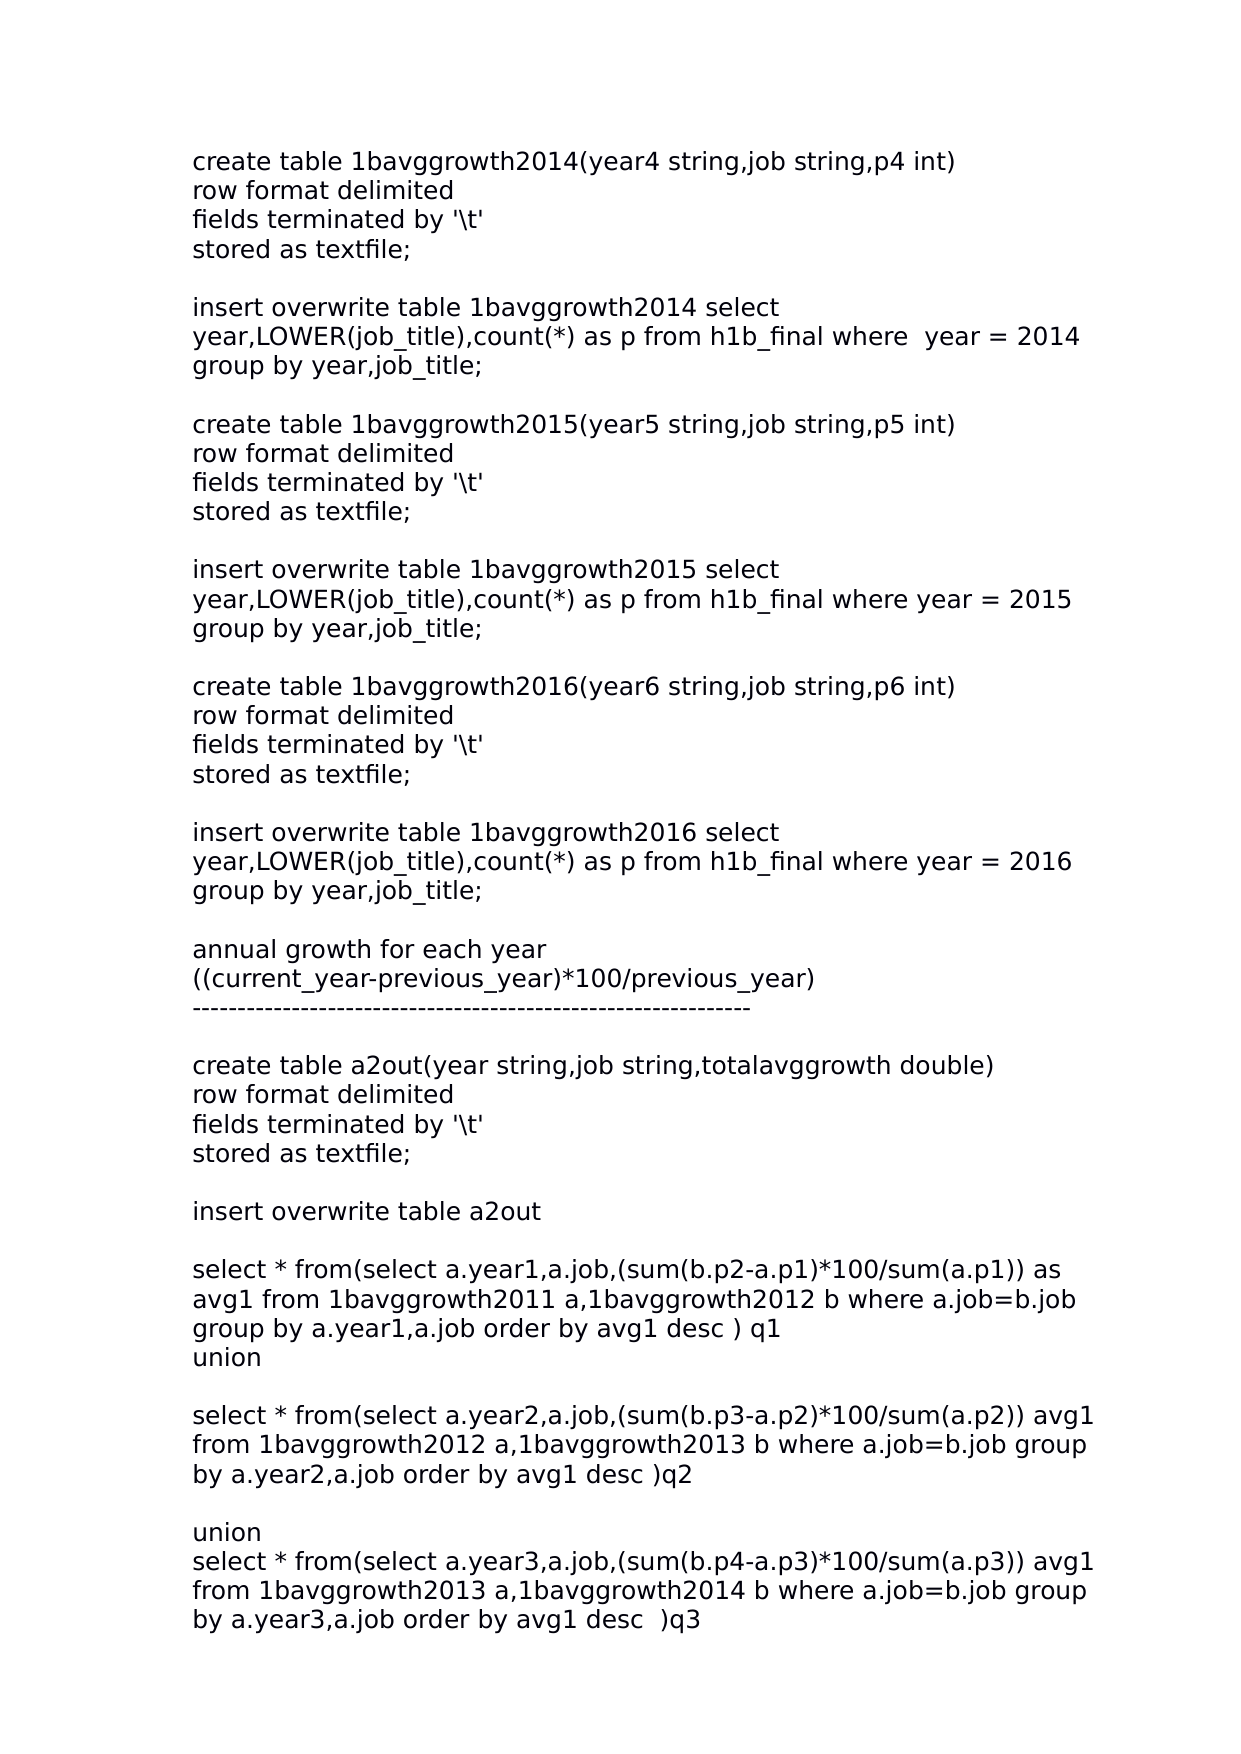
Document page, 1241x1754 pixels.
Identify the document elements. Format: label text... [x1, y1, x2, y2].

text insert overwrite table 1bavggrowth2014 select year,LOWER(job_title),count(*) as p from h1b_final where year = 2014 group by year,job_title; [192, 293, 1122, 381]
text create table 1bavggrowth2014(year4 string,job string,p4 int) [192, 147, 1122, 176]
text annual growth for each year ((current_year-previous_year)*100/previous_year) [192, 935, 1122, 993]
text union [192, 1343, 1122, 1372]
text select * from(select a.year1,a.job,(sum(b.p2-a.p1)*100/sum(a.p1)) as avg1 from 1bavggrowth2011 a,1bavggrowth2012 b where a.job=b.job group by a.year1,a.job order by avg1 desc ) q1 [192, 1256, 1122, 1343]
text stored as textfile; [192, 1139, 1122, 1168]
text stored as textfile; [192, 235, 1122, 264]
text row format delimited [192, 1081, 1122, 1110]
text insert overwrite table 1bavggrowth2016 select year,LOWER(job_title),count(*) as p from h1b_final where year = 2016 group by year,job_title; [192, 818, 1122, 906]
text row format delimited [192, 176, 1122, 206]
text fields terminated by '\t' [192, 731, 1122, 760]
text fields terminated by '\t' [192, 1110, 1122, 1139]
text -------------------------------------------------------------- [192, 993, 1122, 1022]
text fields terminated by '\t' [192, 206, 1122, 235]
text insert overwrite table 1bavggrowth2015 select year,LOWER(job_title),count(*) as p from h1b_final where year = 2015 group by year,job_title; [192, 556, 1122, 643]
text create table a2out(year string,job string,totalavggrowth double) [192, 1051, 1122, 1081]
text select * from(select a.year2,a.job,(sum(b.p3-a.p2)*100/sum(a.p2)) avg1 from 1bavggrowth2012 a,1bavggrowth2013 b where a.job=b.job group by a.year2,a.job order by avg1 desc )q2 [192, 1401, 1122, 1489]
text row format delimited [192, 701, 1122, 731]
text insert overwrite table a2out [192, 1197, 1122, 1226]
text union [192, 1518, 1122, 1547]
text stored as textfile; [192, 760, 1122, 789]
text create table 1bavggrowth2016(year6 string,job string,p6 int) [192, 672, 1122, 701]
text fields terminated by '\t' [192, 468, 1122, 497]
text row format delimited [192, 439, 1122, 468]
text select * from(select a.year3,a.job,(sum(b.p4-a.p3)*100/sum(a.p3)) avg1 from 1bavggrowth2013 a,1bavggrowth2014 b where a.job=b.job group by a.year3,a.job order by avg1 desc )q3 [192, 1547, 1122, 1635]
text create table 1bavggrowth2015(year5 string,job string,p5 int) [192, 410, 1122, 439]
text stored as textfile; [192, 497, 1122, 526]
